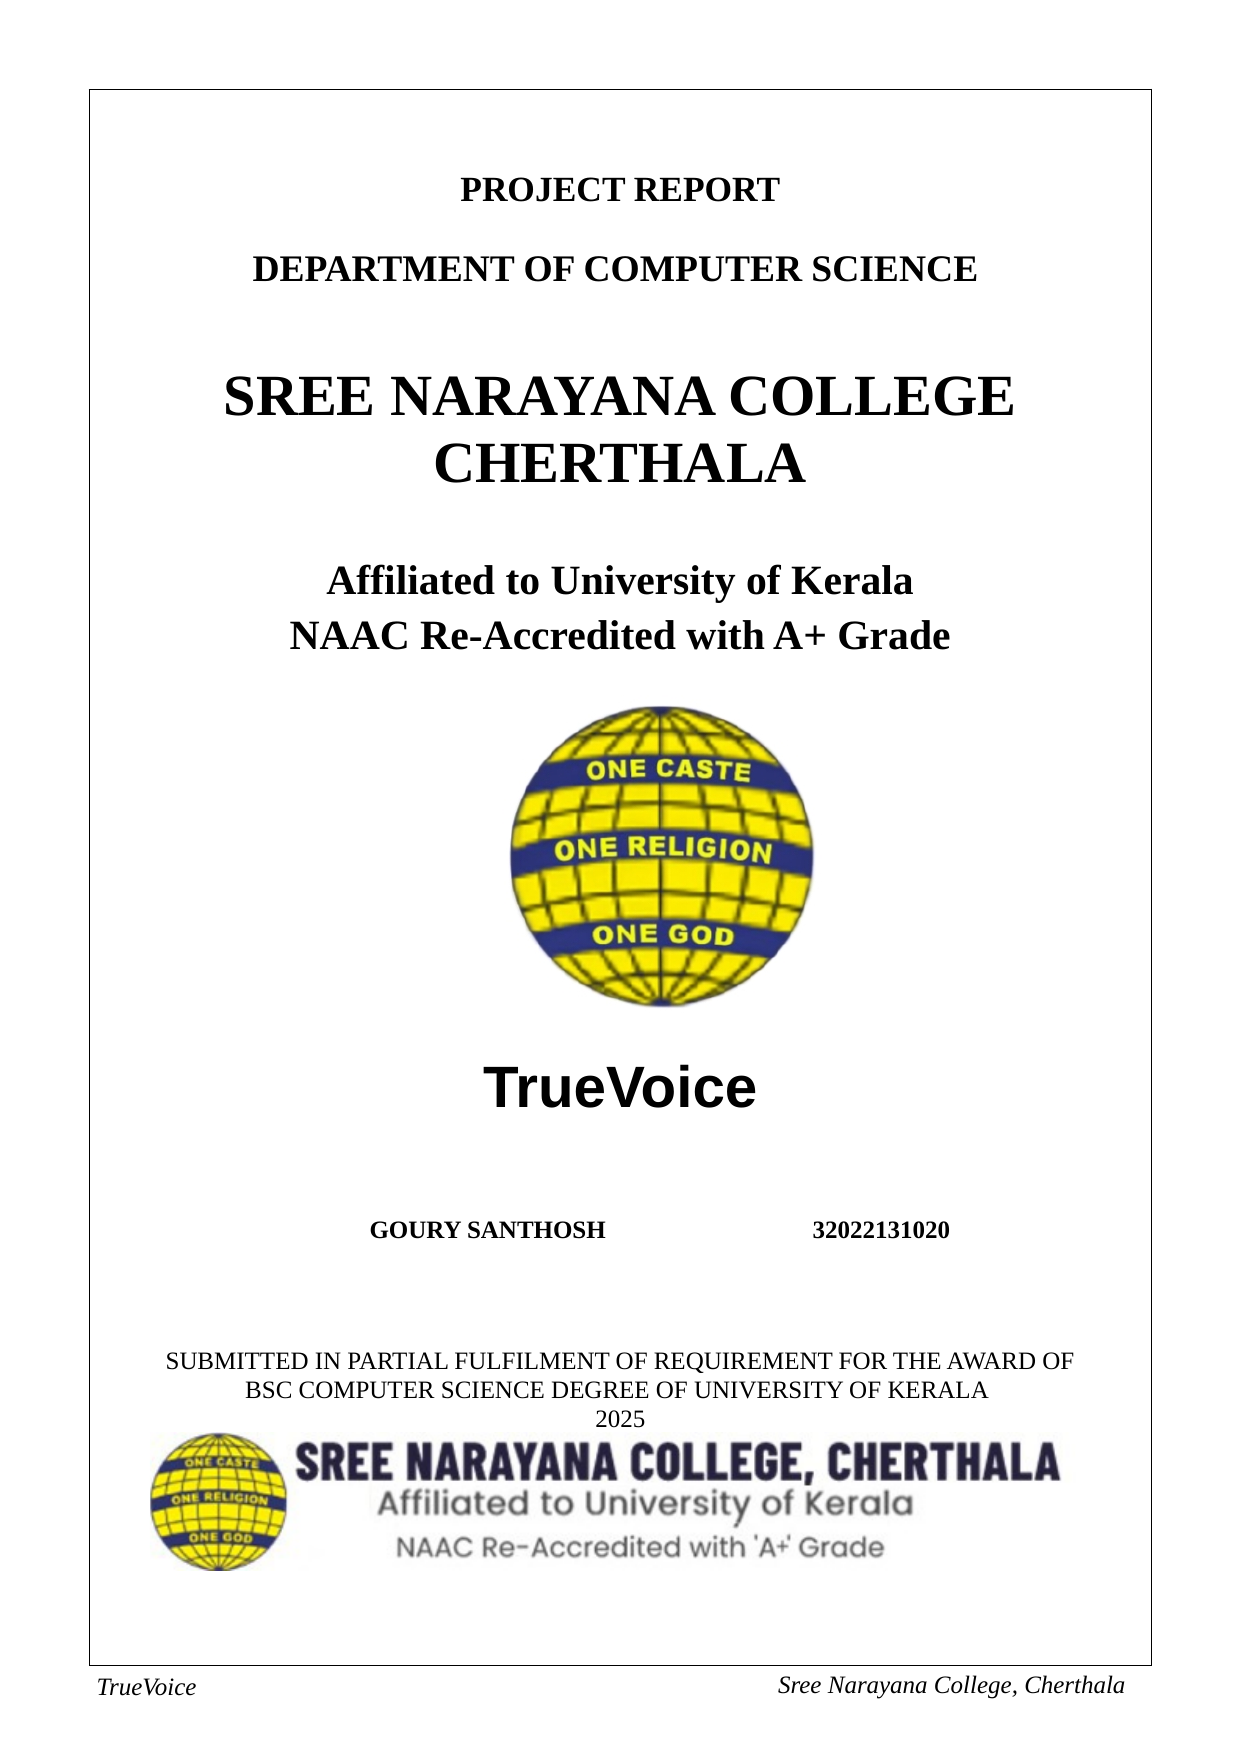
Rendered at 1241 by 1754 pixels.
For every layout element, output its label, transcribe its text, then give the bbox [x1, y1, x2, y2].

picture [469, 669, 843, 1037]
subtitle DEPARTMENT OF COMPUTER SCIENCE [148, 247, 1092, 290]
text SUBMITTED IN PARTIAL FULFILMENT OF REQUIREMENT FOR THE AWARD OF BSC COMPUTER SCIENCE DEGREE OF UNIVERSITY OF KERALA [148, 1346, 1092, 1404]
text GOURY SANTHOSH 32022131020 [148, 1216, 1092, 1244]
picture [149, 1432, 1091, 1571]
subtitle PROJECT REPORT [148, 168, 1092, 209]
text 2025 [148, 1404, 1092, 1433]
text Affiliated to University of Kerala [148, 555, 1092, 603]
text NAAC Re-Accredited with A+ Grade [148, 611, 1092, 658]
title TrueVoice [148, 1053, 1092, 1120]
title SREE NARAYANA COLLEGE CHERTHALA [148, 361, 1092, 495]
